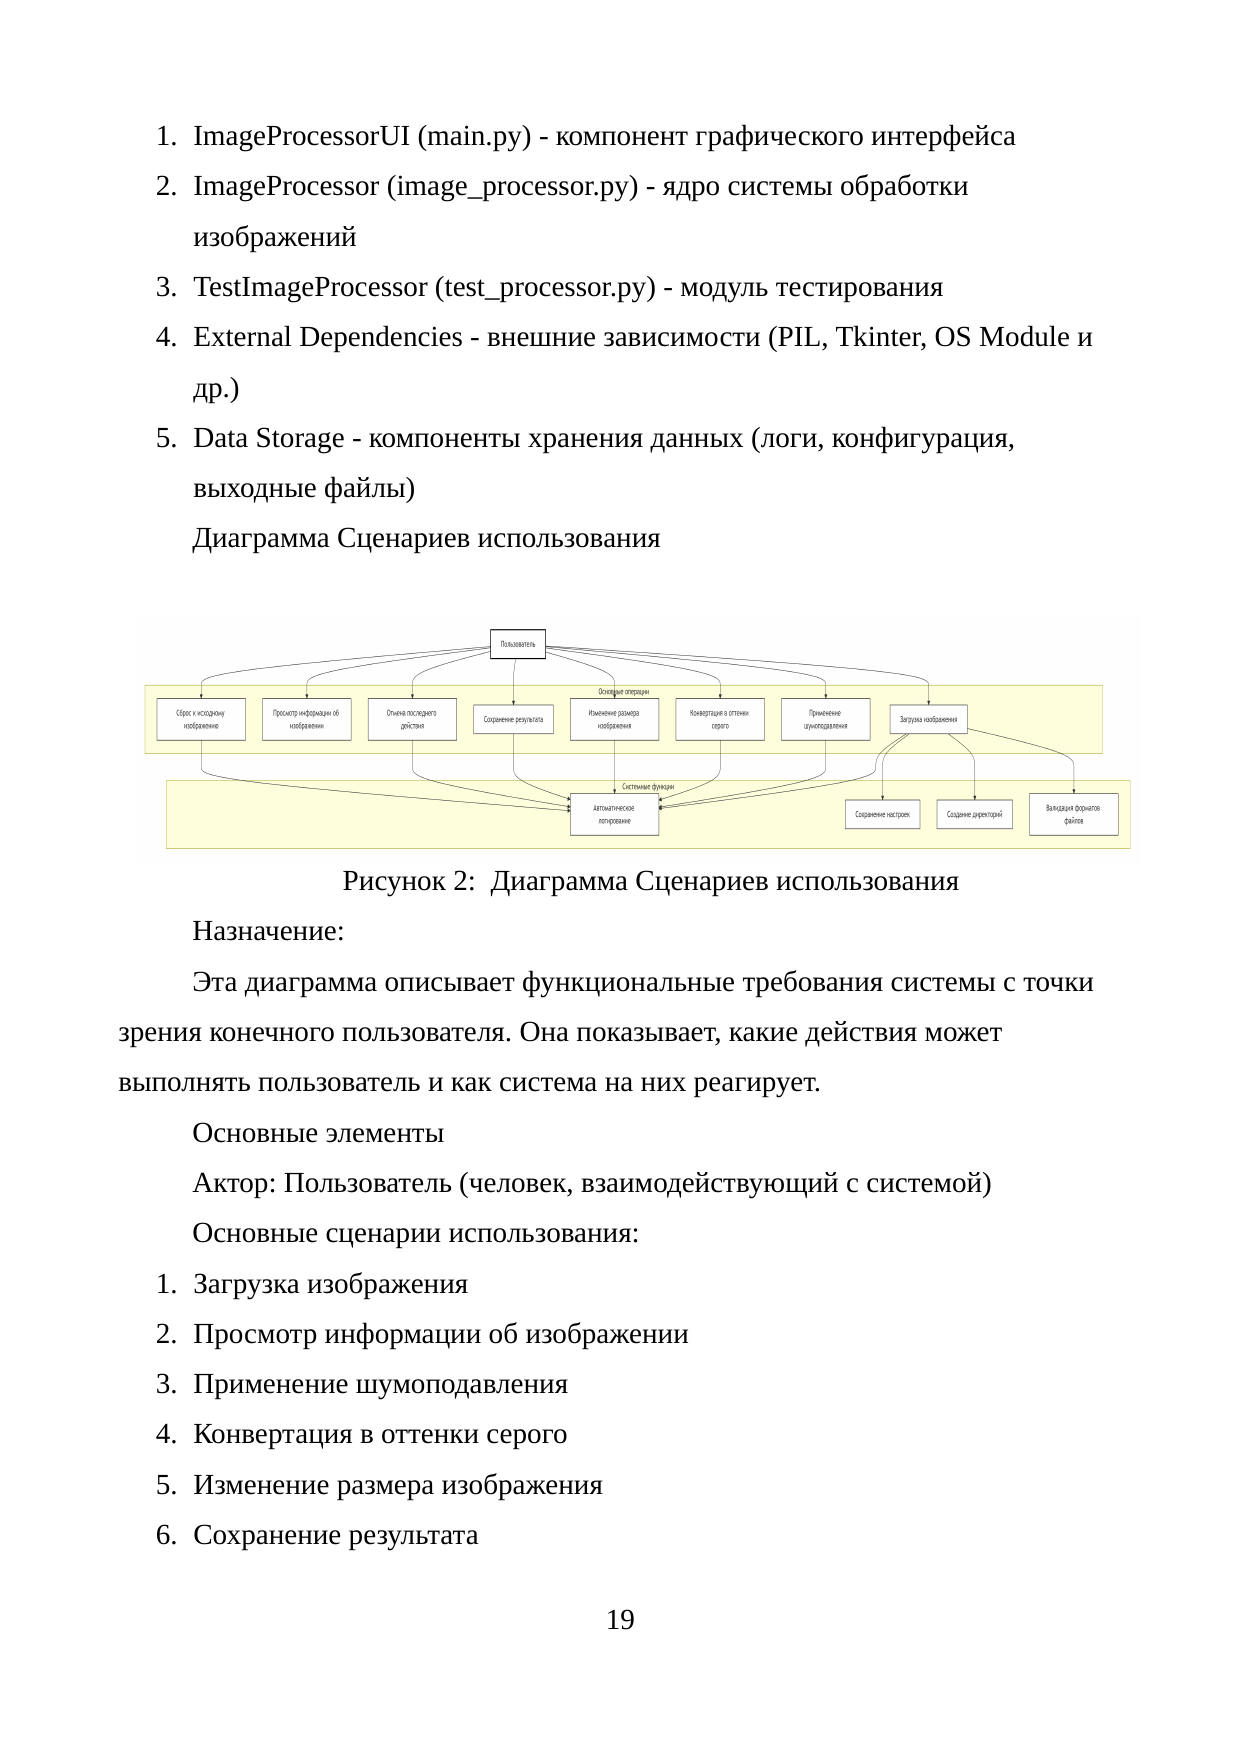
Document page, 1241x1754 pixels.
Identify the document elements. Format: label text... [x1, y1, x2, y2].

list ImageProcessorUI (main.py) - компонент графического интерфейса [156, 118, 1122, 152]
text Актор: Пользователь (человек, взаимодействующий с системой) [118, 1165, 1122, 1199]
text Диаграмма Сценариев использования [118, 521, 1122, 554]
list Конвертация в оттенки серого [156, 1417, 1122, 1450]
text Основные элементы [118, 1115, 1122, 1148]
list Применение шумоподавления [156, 1366, 1122, 1400]
list Изменение размера изображения [156, 1467, 1122, 1501]
list TestImageProcessor (test_processor.py) - модуль тестирования [156, 269, 1122, 303]
list Сохранение результата [156, 1517, 1122, 1551]
list ImageProcessor (image_processor.py) - ядро системы обработки изображений [156, 168, 1122, 252]
list Data Storage - компоненты хранения данных (логи, конфигурация, выходные файлы) [156, 420, 1122, 504]
text Основные сценарии использования: [118, 1215, 1122, 1249]
text Назначение: [118, 897, 1122, 947]
text [117, 614, 135, 627]
picture [135, 614, 1140, 864]
text Рисунок 2: Диаграмма Сценариев использования [117, 627, 1184, 897]
text Эта диаграмма описывает функциональные требования системы с точки зрения конечного пользователя. Она показывает, какие действия может выполнять пользователь и как система на них реагирует. [118, 964, 1122, 1098]
text [1140, 614, 1184, 627]
list Просмотр информации об изображении [156, 1316, 1122, 1349]
list Загрузка изображения [156, 1266, 1122, 1299]
list External Dependencies - внешние зависимости (PIL, Tkinter, OS Module и др.) [156, 319, 1122, 403]
